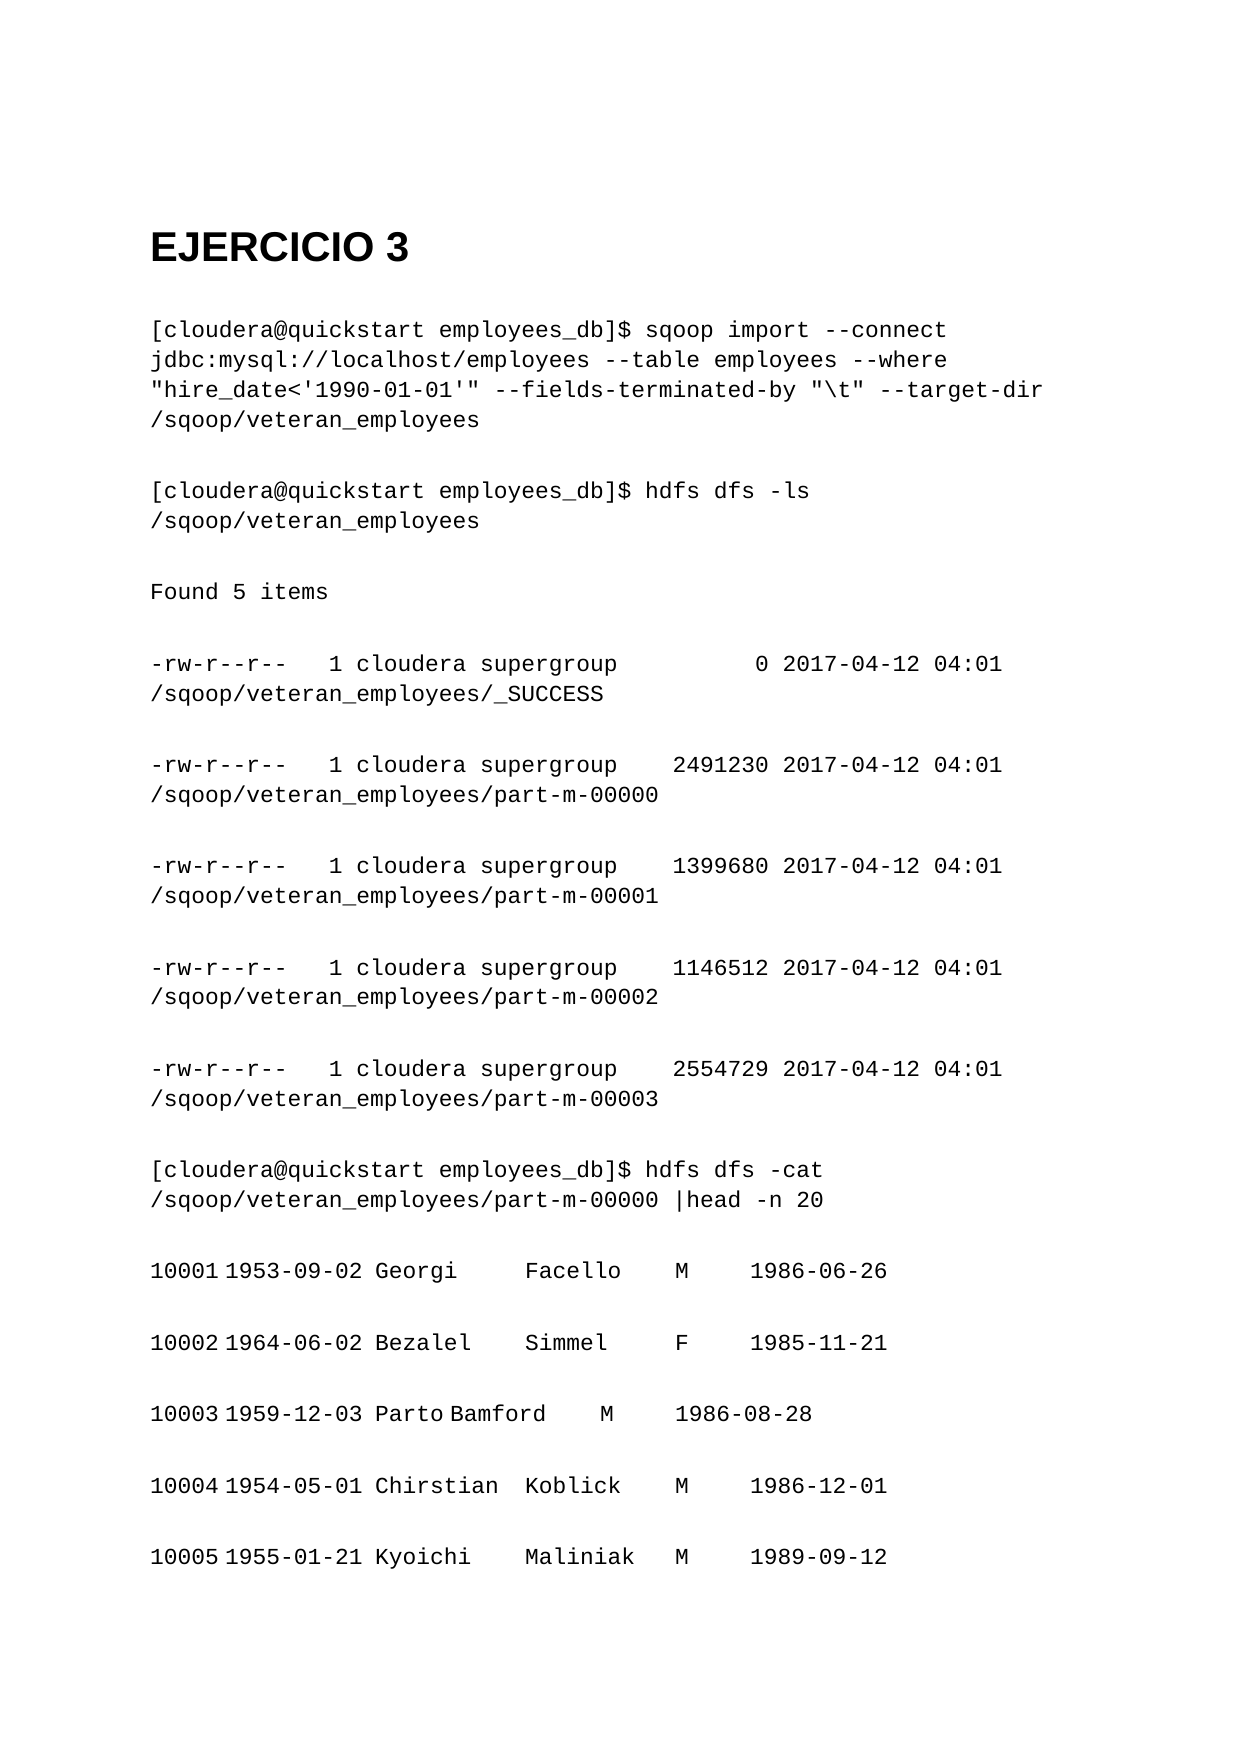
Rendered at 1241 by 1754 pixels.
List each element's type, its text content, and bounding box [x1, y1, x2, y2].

text 10002 1964-06-02 Bezalel Simmel F 1985-11-21 [150, 1331, 1090, 1357]
text [cloudera@quickstart employees_db]$ hdfs dfs -ls /sqoop/veteran_employees [150, 479, 1090, 535]
text [cloudera@quickstart employees_db]$ hdfs dfs -cat /sqoop/veteran_employees/part-m-00000 |head -n 20 [150, 1158, 1090, 1214]
text -rw-r--r-- 1 cloudera supergroup 1399680 2017-04-12 04:01 /sqoop/veteran_employees/part-m-00001 [150, 855, 1090, 910]
text -rw-r--r-- 1 cloudera supergroup 0 2017-04-12 04:01 /sqoop/veteran_employees/_SUCCESS [150, 652, 1090, 708]
text -rw-r--r-- 1 cloudera supergroup 2491230 2017-04-12 04:01 /sqoop/veteran_employees/part-m-00000 [150, 753, 1090, 809]
text 10003 1959-12-03 Parto Bamford M 1986-08-28 [150, 1403, 1090, 1428]
text EJERCICIO 3 [150, 222, 1090, 270]
text [cloudera@quickstart employees_db]$ sqoop import --connect jdbc:mysql://localhost/employees --table employees --where "hire_date<'1990-01-01'" --fields-terminated-by "\t" --target-dir /sqoop/veteran_employees [150, 319, 1090, 434]
text Found 5 items [150, 581, 1090, 607]
text -rw-r--r-- 1 cloudera supergroup 2554729 2017-04-12 04:01 /sqoop/veteran_employees/part-m-00003 [150, 1057, 1090, 1113]
text -rw-r--r-- 1 cloudera supergroup 1146512 2017-04-12 04:01 /sqoop/veteran_employees/part-m-00002 [150, 956, 1090, 1012]
text 10005 1955-01-21 Kyoichi Maliniak M 1989-09-12 [150, 1546, 1090, 1571]
text 10004 1954-05-01 Chirstian Koblick M 1986-12-01 [150, 1474, 1090, 1500]
text 10001 1953-09-02 Georgi Facello M 1986-06-26 [150, 1260, 1090, 1286]
